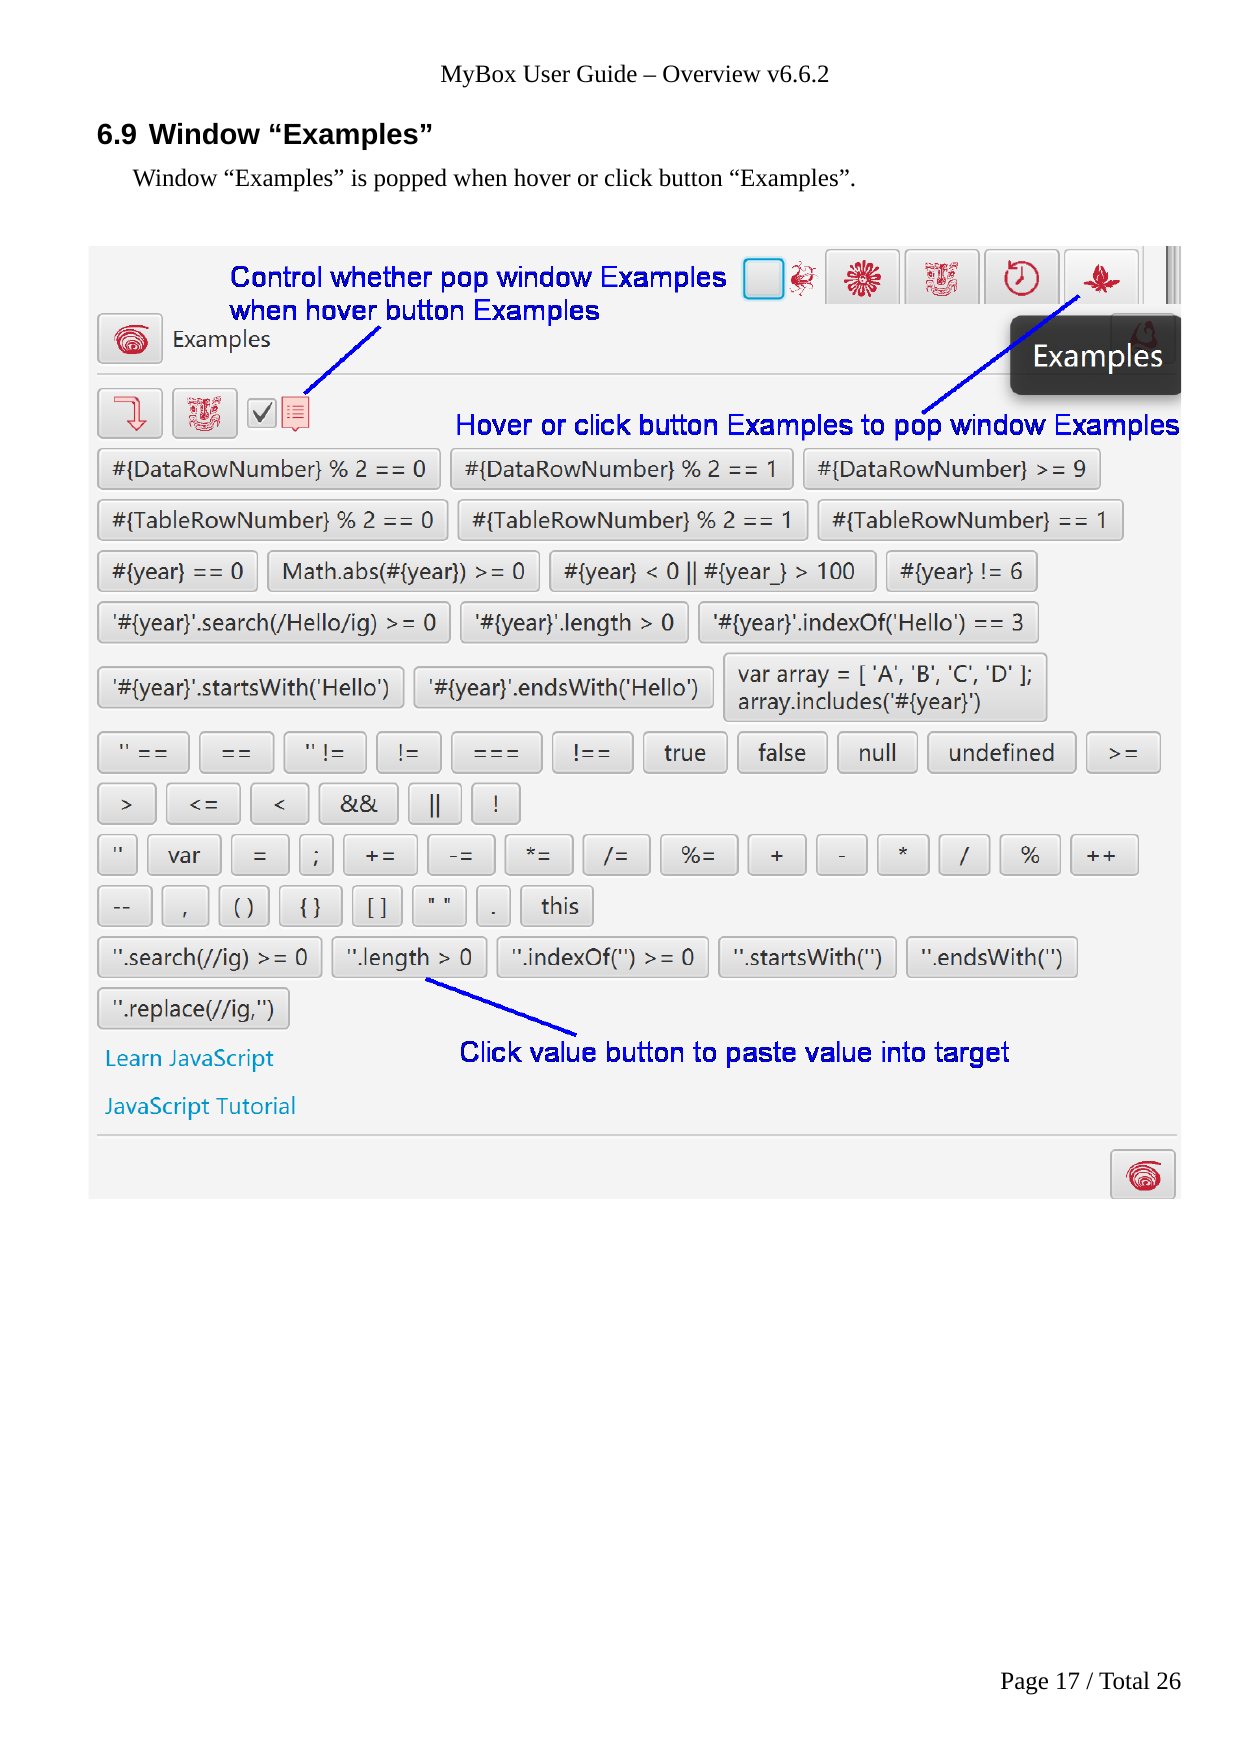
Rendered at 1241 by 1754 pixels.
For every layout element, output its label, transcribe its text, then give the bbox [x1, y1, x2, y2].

text Window “Examples” is popped when hover or click button “Examples”. [88, 163, 1181, 192]
subtitle Window “Examples” [88, 117, 1181, 151]
picture [88, 245, 1182, 1199]
